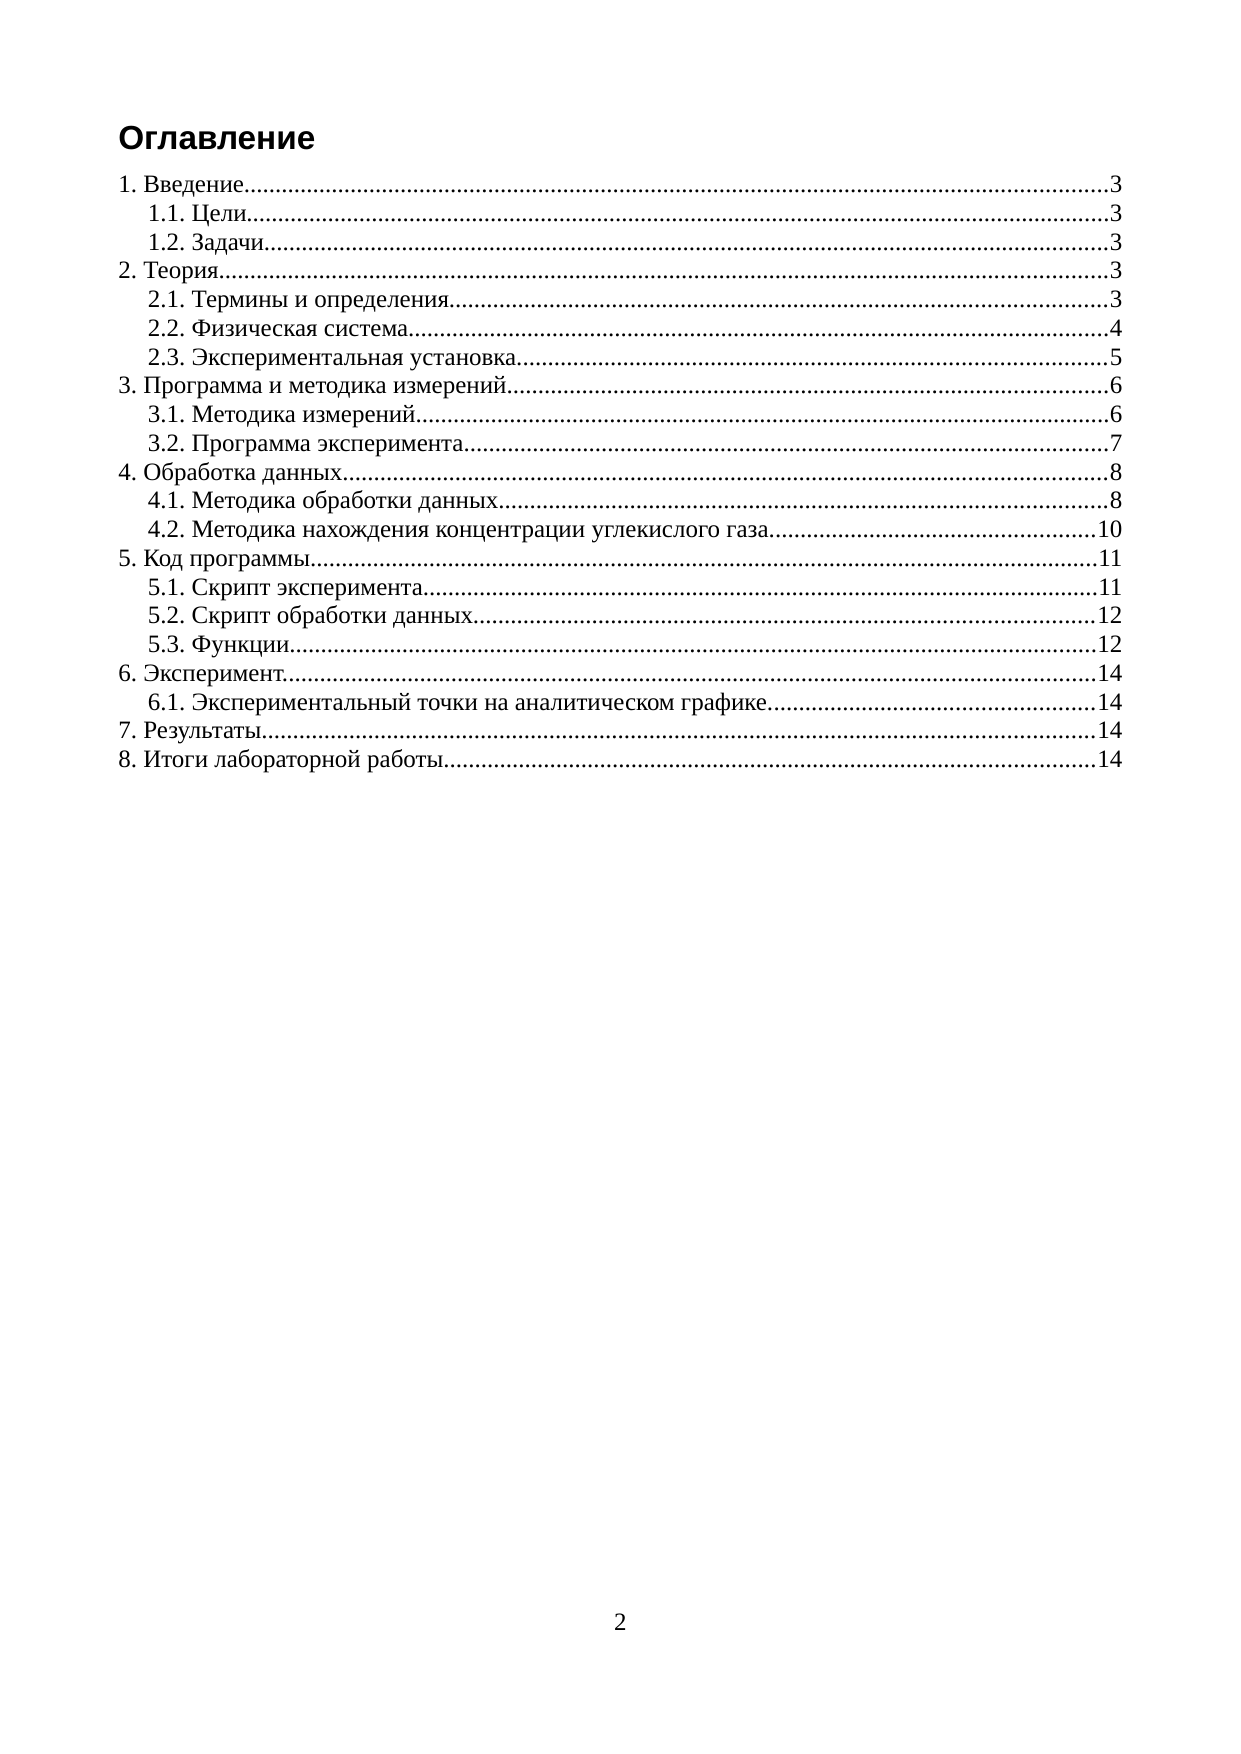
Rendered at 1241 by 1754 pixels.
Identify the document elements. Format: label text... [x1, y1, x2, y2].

text 2. Теория 3 [118, 255, 1122, 284]
text 1. Введение. 3 [118, 169, 1122, 198]
text 5.1. Скрипт эксперимента. 11 [148, 572, 1122, 600]
text 7. Результаты. 14 [118, 715, 1122, 744]
text 1.2. Задачи 3 [148, 227, 1122, 255]
text 8. Итоги лабораторной работы. 14 [118, 744, 1122, 773]
text 2.1. Термины и определения. 3 [148, 284, 1122, 313]
text 2.2. Физическая система. 4 [148, 313, 1122, 342]
text 2.3. Экспериментальная установка. 5 [148, 342, 1122, 370]
text 4. Обработка данных. 8 [118, 457, 1122, 485]
subtitle Оглавление [118, 118, 1122, 157]
text 5.2. Скрипт обработки данных 12 [148, 600, 1122, 629]
text 4.2. Методика нахождения концентрации углекислого газа. 10 [148, 514, 1122, 543]
text 6. Эксперимент. 14 [118, 658, 1122, 687]
text 4.1. Методика обработки данных. 8 [148, 485, 1122, 514]
text 6.1. Экспериментальный точки на аналитическом графике. 14 [148, 687, 1122, 715]
text 5.3. Функции 12 [148, 629, 1122, 658]
text 5. Код программы. 11 [118, 543, 1122, 572]
text 3.2. Программа эксперимента. 7 [148, 428, 1122, 457]
text 3. Программа и методика измерений. 6 [118, 370, 1122, 399]
text 1.1. Цели 3 [148, 198, 1122, 227]
text 3.1. Методика измерений. 6 [148, 399, 1122, 428]
